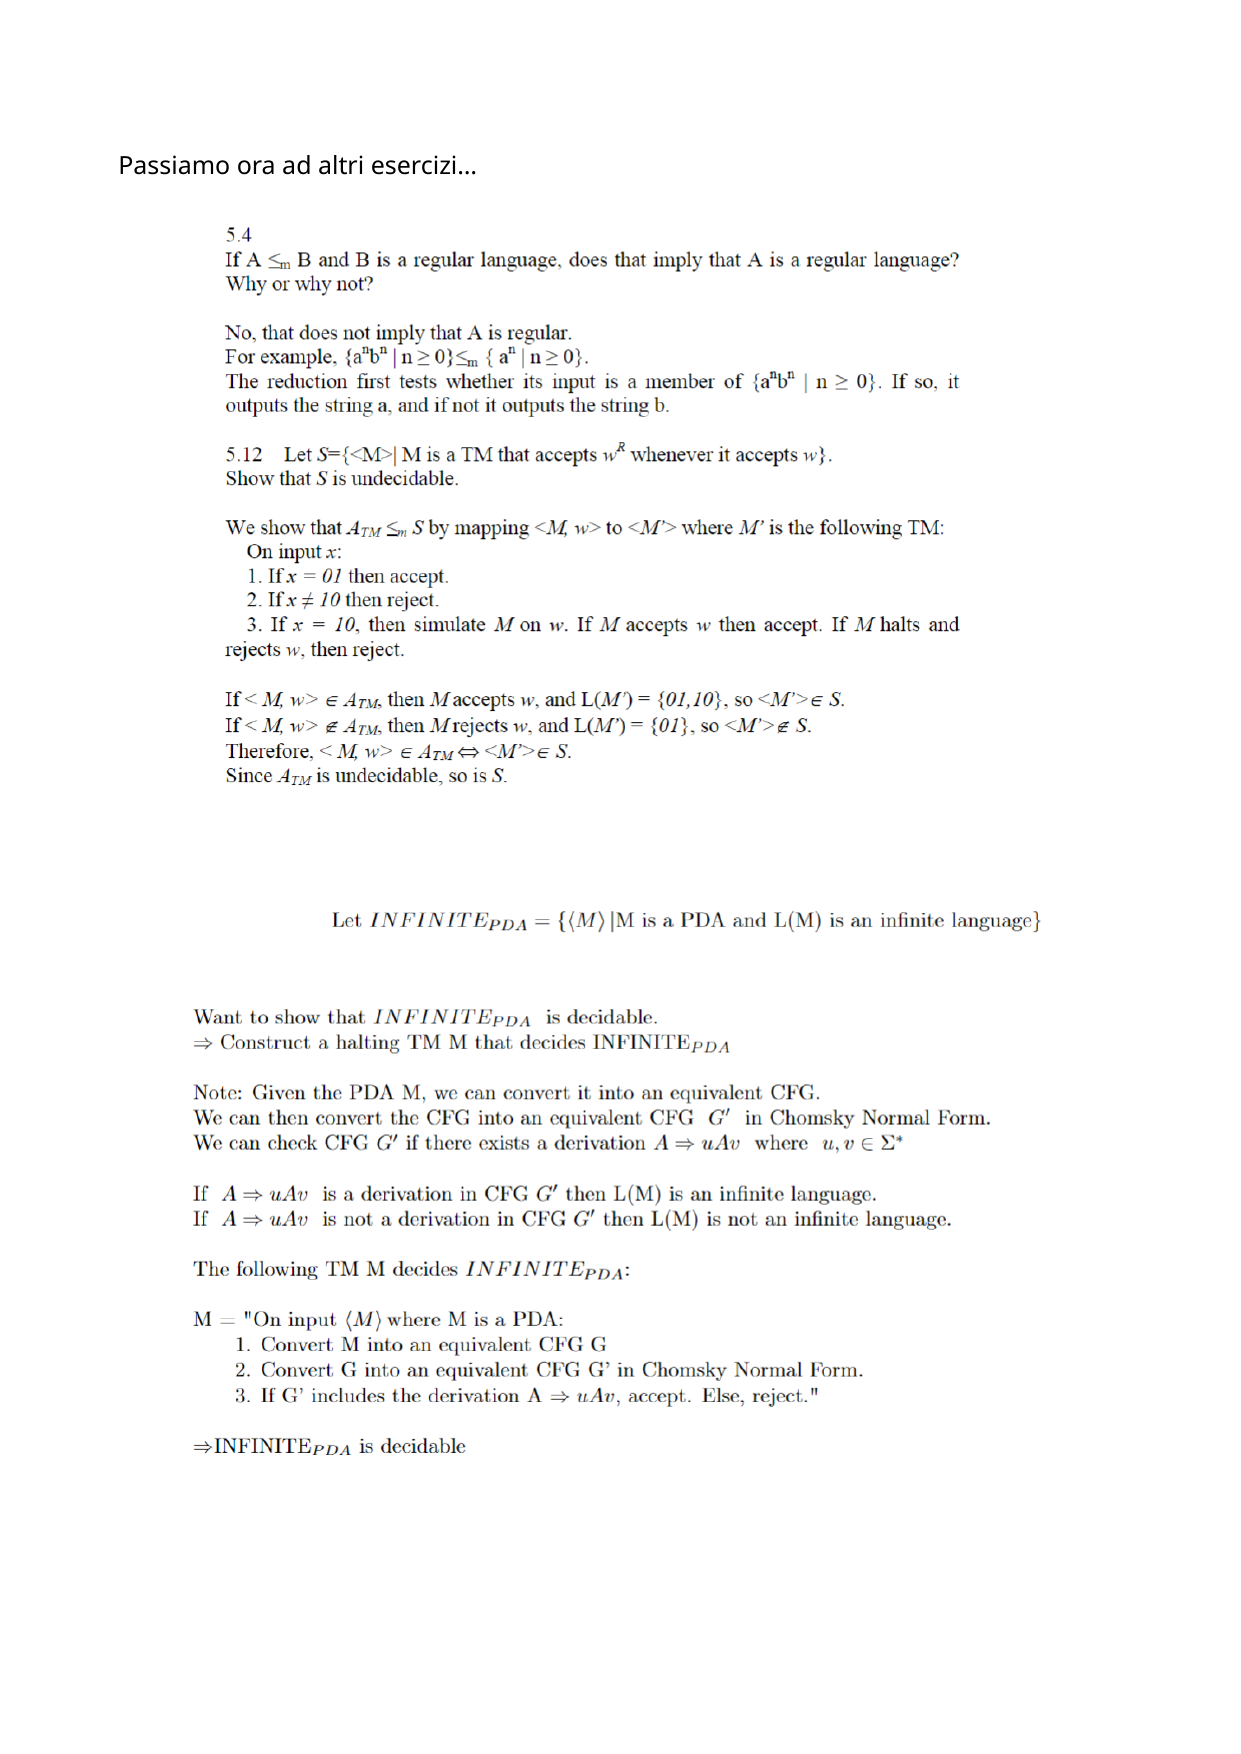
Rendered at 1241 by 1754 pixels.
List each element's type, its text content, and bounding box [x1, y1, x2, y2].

text Passiamo ora ad altri esercizi… [118, 148, 1122, 182]
picture [215, 213, 1002, 795]
picture [191, 894, 1049, 1466]
